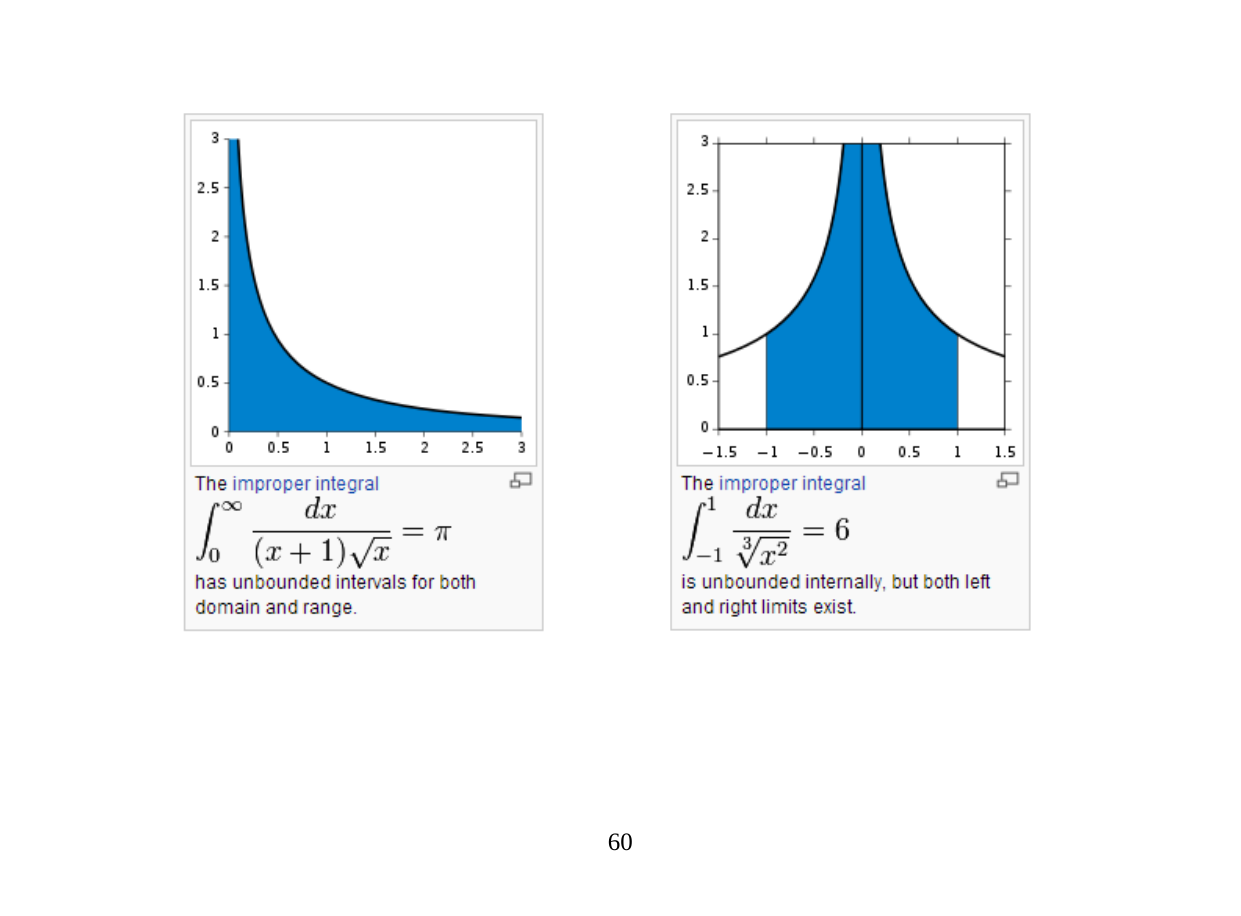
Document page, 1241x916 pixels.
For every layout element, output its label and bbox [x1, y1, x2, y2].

picture [181, 112, 547, 636]
picture [669, 112, 1034, 634]
